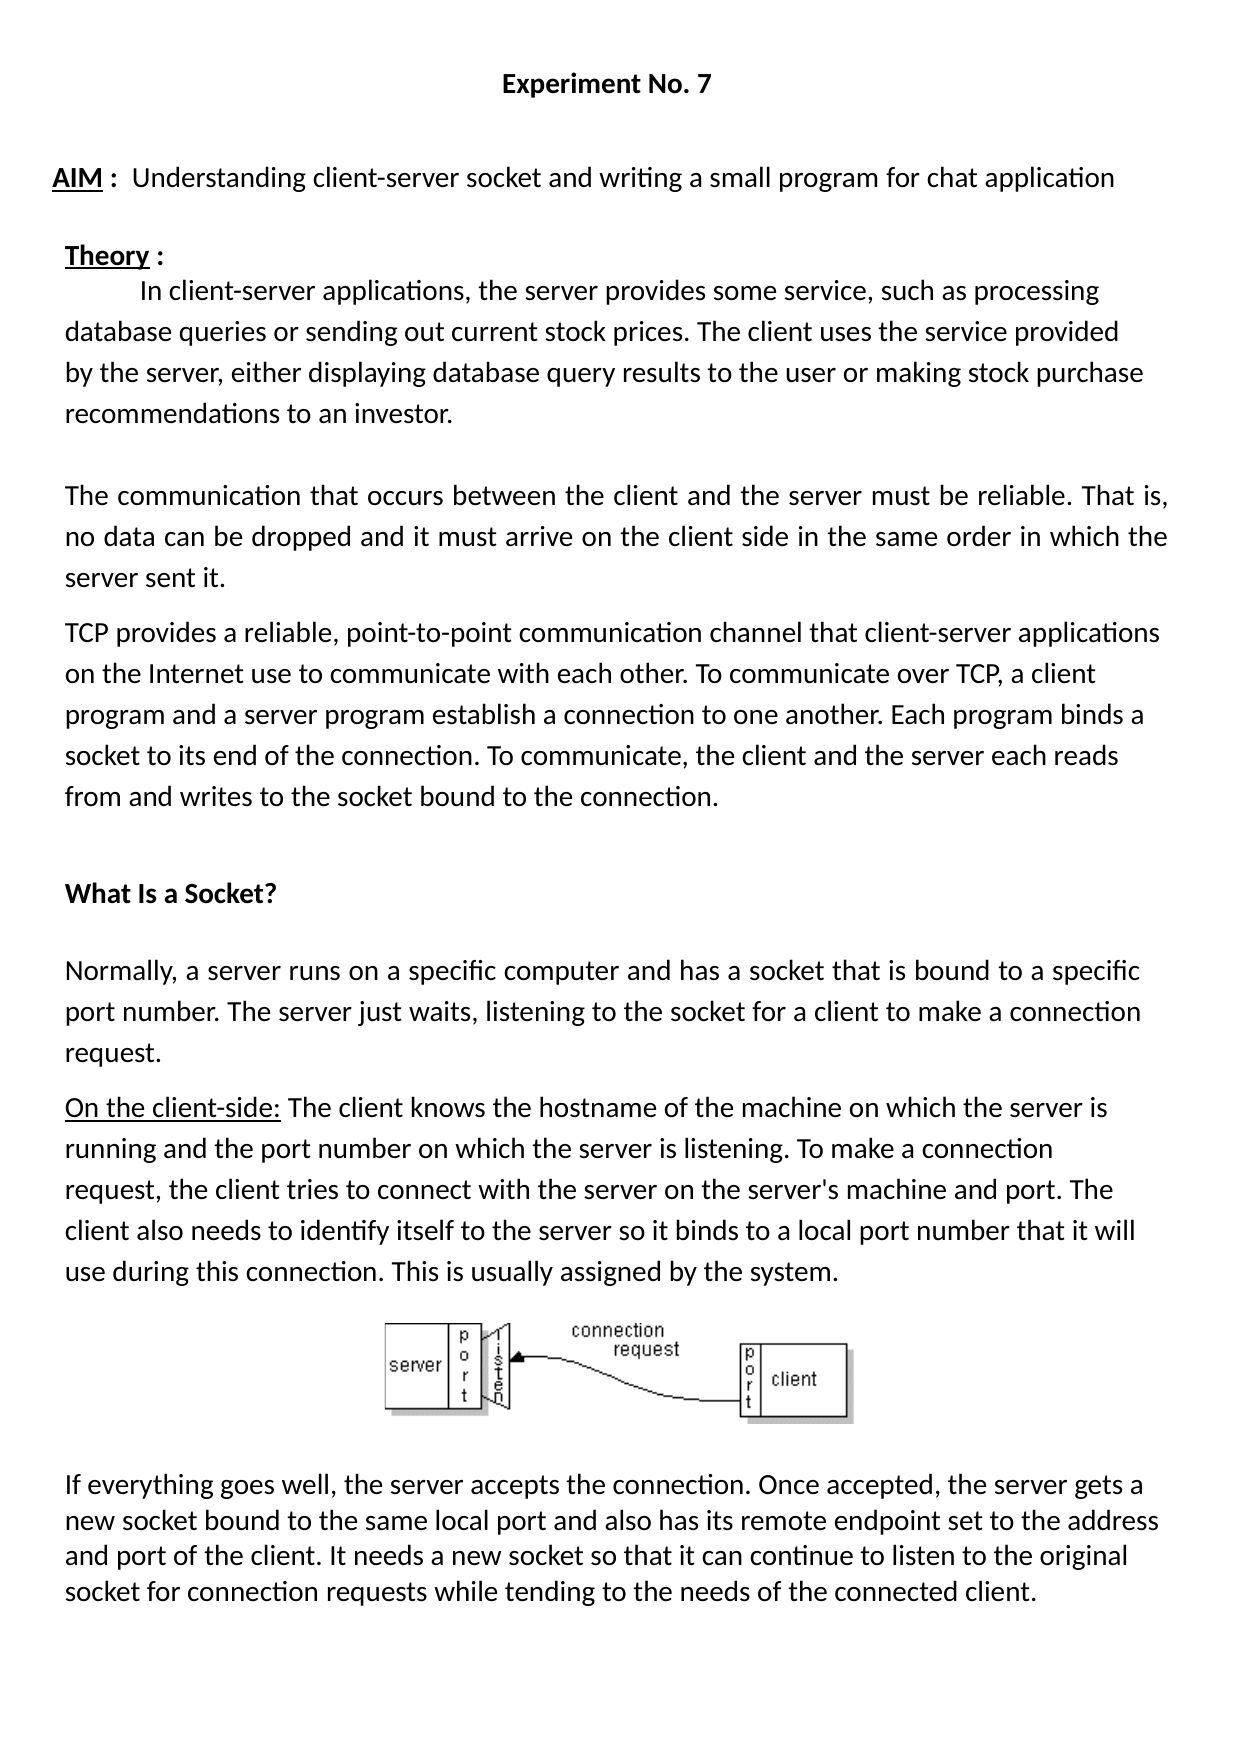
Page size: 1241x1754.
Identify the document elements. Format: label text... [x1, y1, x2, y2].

text The communication that occurs between the client and the server must be reliable. That is, no data can be dropped and it must arrive on the client side in the same order in which the server sent it. [64, 477, 1170, 594]
text On the client-side: The client knows the hostname of the machine on which the server is running and the port number on which the server is listening. To make a connection request, the client tries to connect with the server on the server's machine and port. The client also needs to identify itself to the server so it binds to a local port number that it will use during this connection. This is usually assigned by the system. [64, 1089, 1158, 1289]
text Normally, a server runs on a specific computer and has a socket that is bound to a specific port number. The server just waits, listening to the socket for a client to make a connection request. [64, 952, 1143, 1069]
text If everything goes well, the server accepts the connection. Once accepted, the server gets a new socket bound to the same local port and also has its remote endpoint set to the address and port of the client. It needs a new socket so that it can continue to listen to the original socket for connection requests while tending to the needs of the connected client. [64, 1466, 1172, 1609]
text Theory : [64, 237, 1187, 272]
subtitle AIM : Understanding client-server socket and writing a small program for chat application [52, 159, 1162, 195]
subtitle What Is a Socket? [64, 875, 1187, 911]
text Experiment No. 7 [52, 65, 1162, 101]
text TCP provides a reliable, point-to-point communication channel that client-server applications on the Internet use to communicate with each other. To communicate over TCP, a client program and a server program establish a connection to one another. Each program binds a socket to its end of the connection. To communicate, the client and the server each reads from and writes to the socket bound to the connection. [64, 614, 1176, 814]
text In client-server applications, the server provides some service, such as processing database queries or sending out current stock prices. The client uses the service provided by the server, either displaying database query results to the user or making stock purchase recommendations to an investor. [64, 272, 1154, 431]
